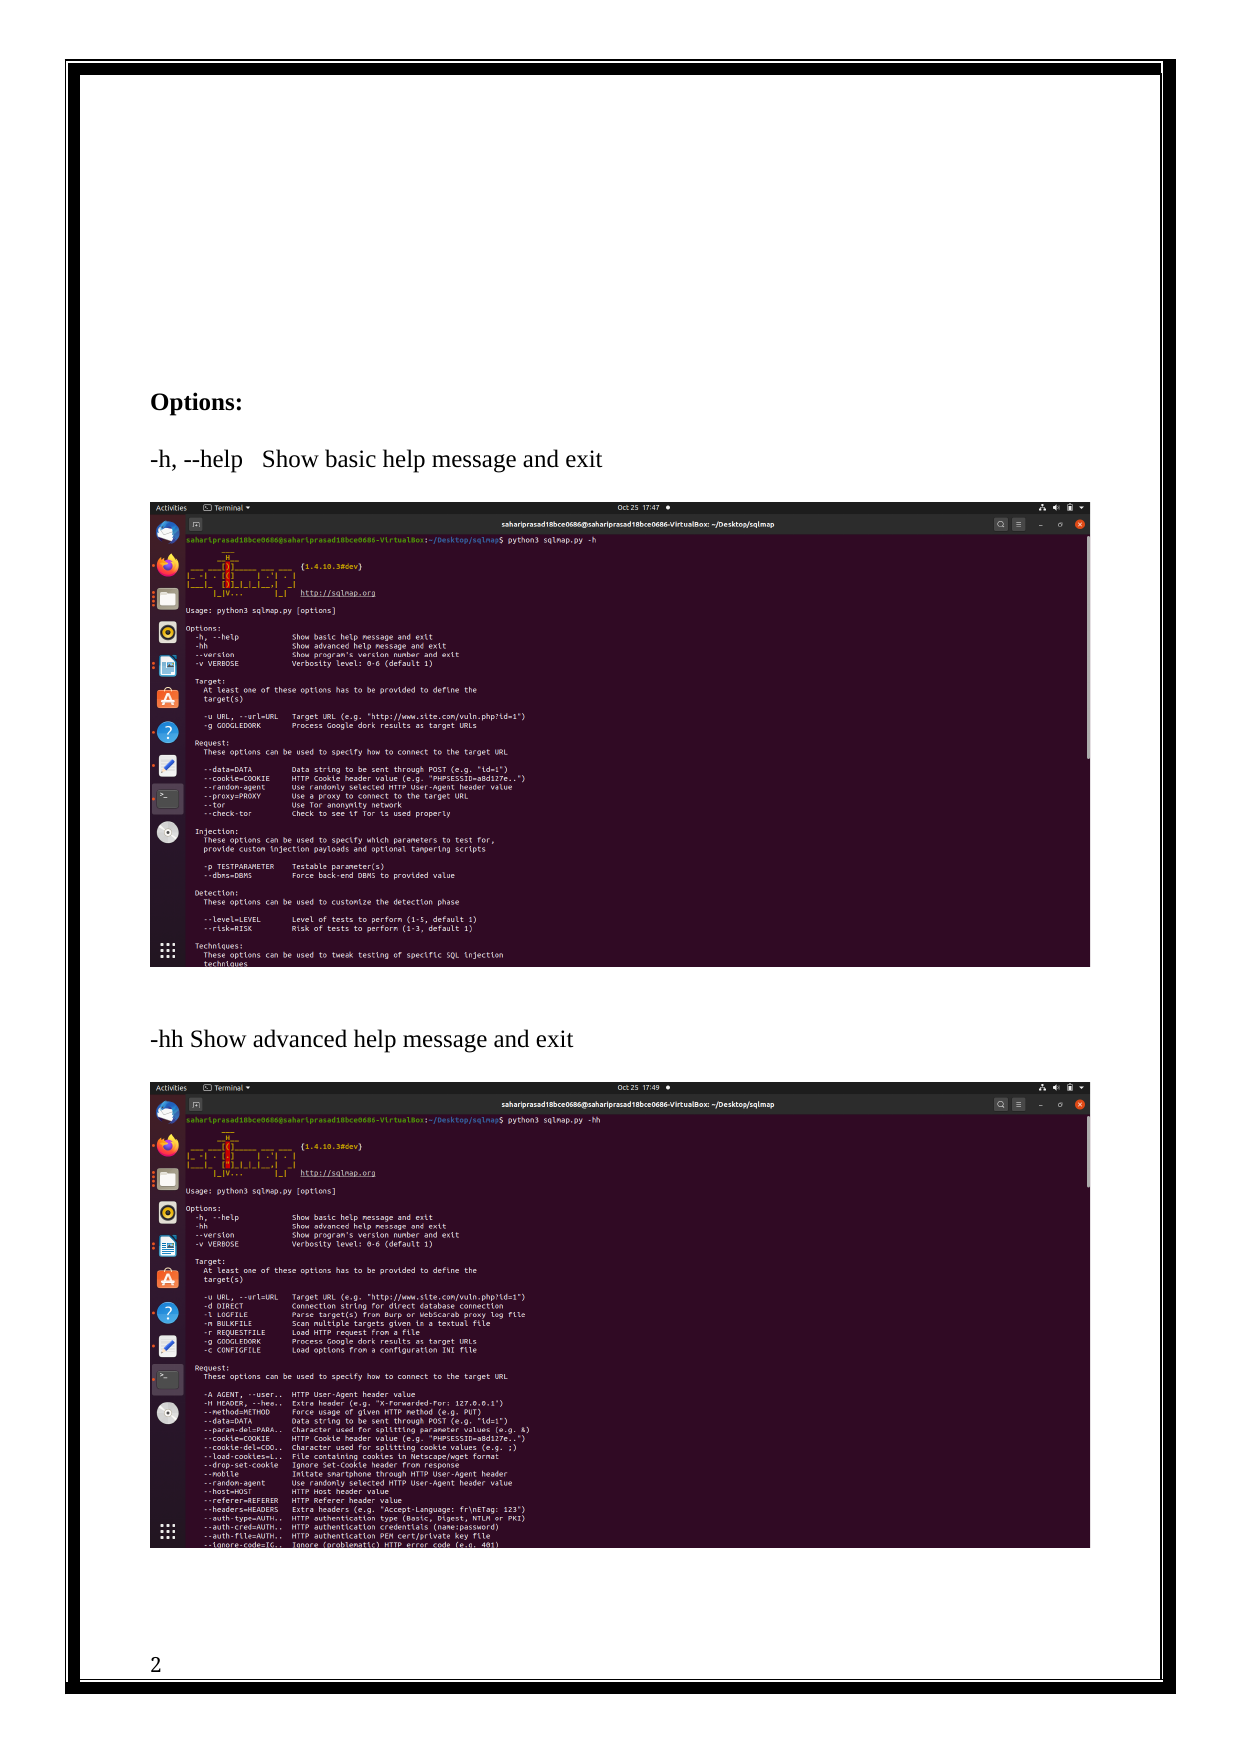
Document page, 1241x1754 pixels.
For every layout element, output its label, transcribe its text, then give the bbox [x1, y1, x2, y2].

text Options: [150, 387, 1090, 416]
picture [150, 502, 1091, 967]
text -h, --help Show basic help message and exit [150, 444, 1090, 473]
text -hh Show advanced help message and exit [150, 1024, 1090, 1053]
picture [150, 1082, 1091, 1548]
